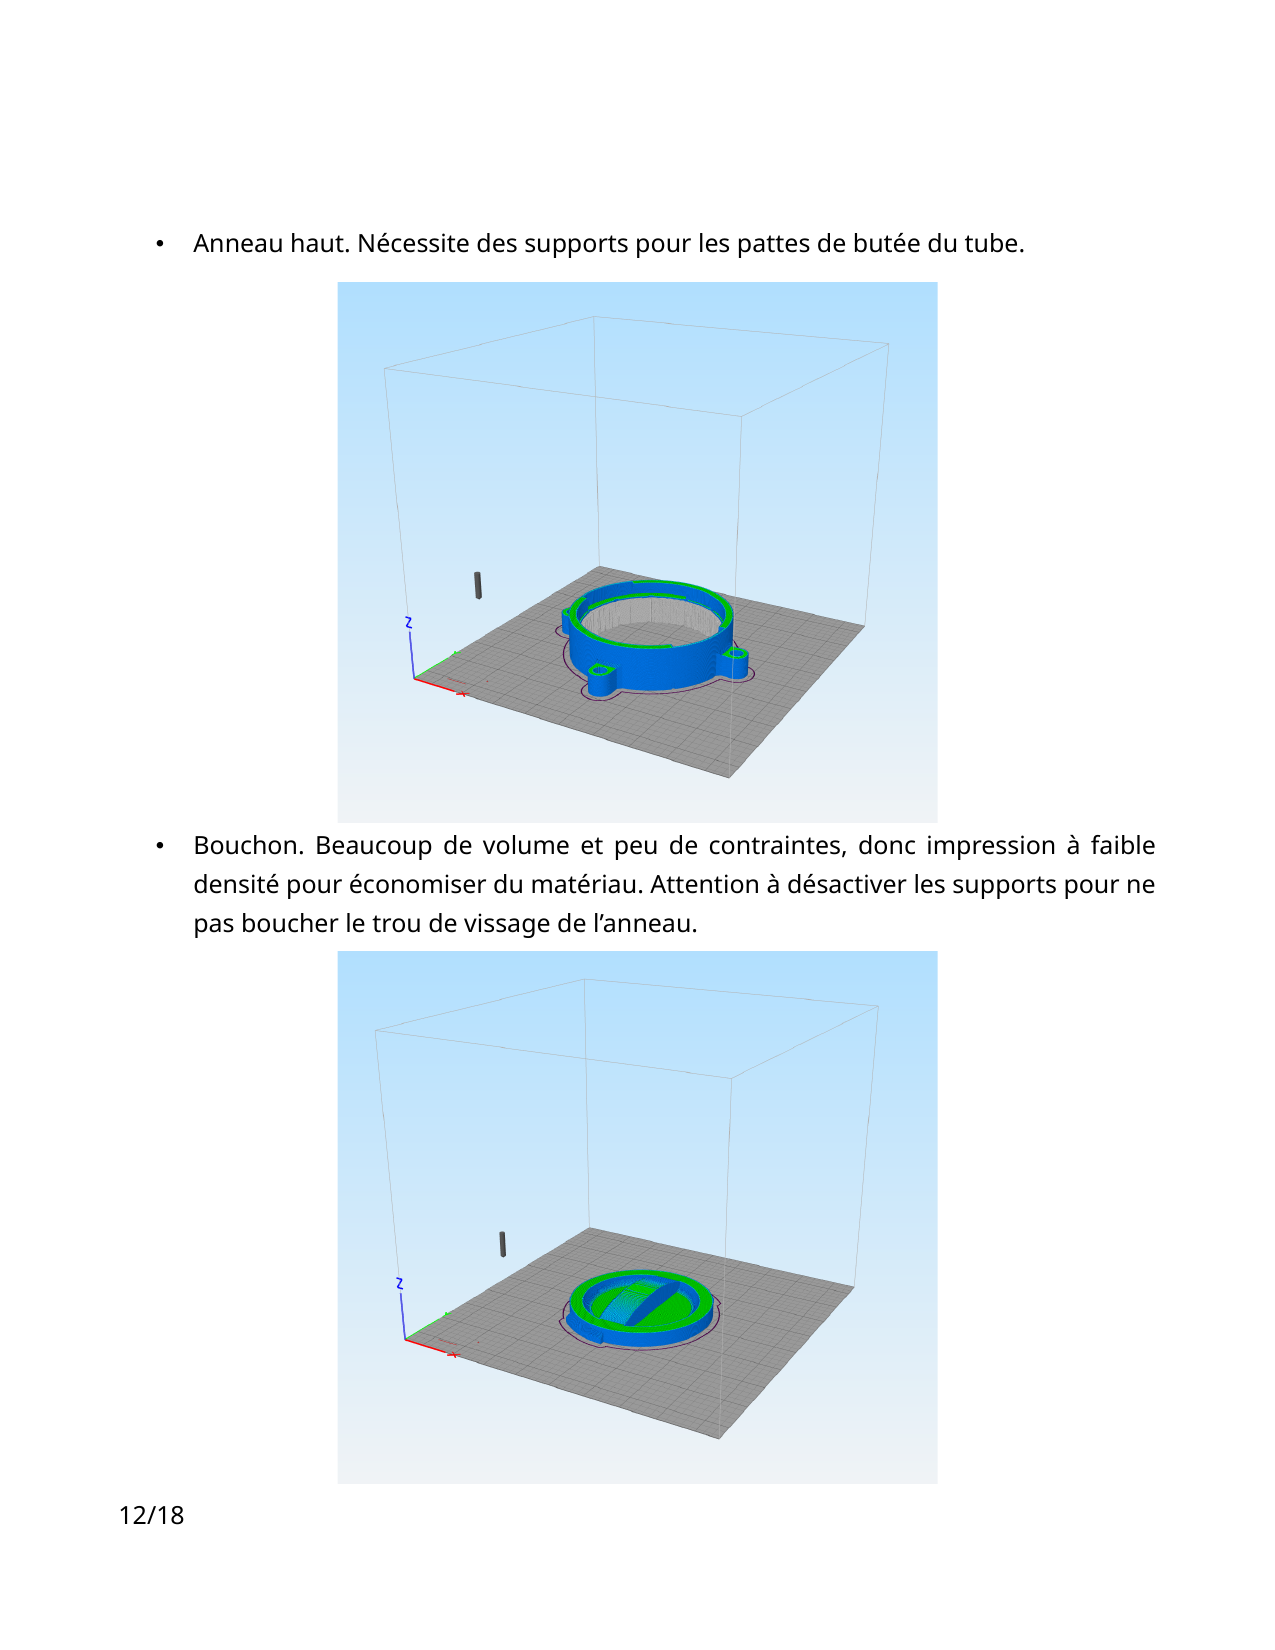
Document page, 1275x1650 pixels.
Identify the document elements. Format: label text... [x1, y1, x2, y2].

list Bouchon. Beaucoup de volume et peu de contraintes, donc impression à faible densité pour économiser du matériau. Attention à désactiver les supports pour ne pas boucher le trou de vissage de l’anneau. [156, 279, 1157, 940]
list Anneau haut. Nécessite des supports pour les pattes de butée du tube. [156, 226, 1157, 260]
picture [337, 282, 938, 823]
picture [337, 951, 938, 1484]
